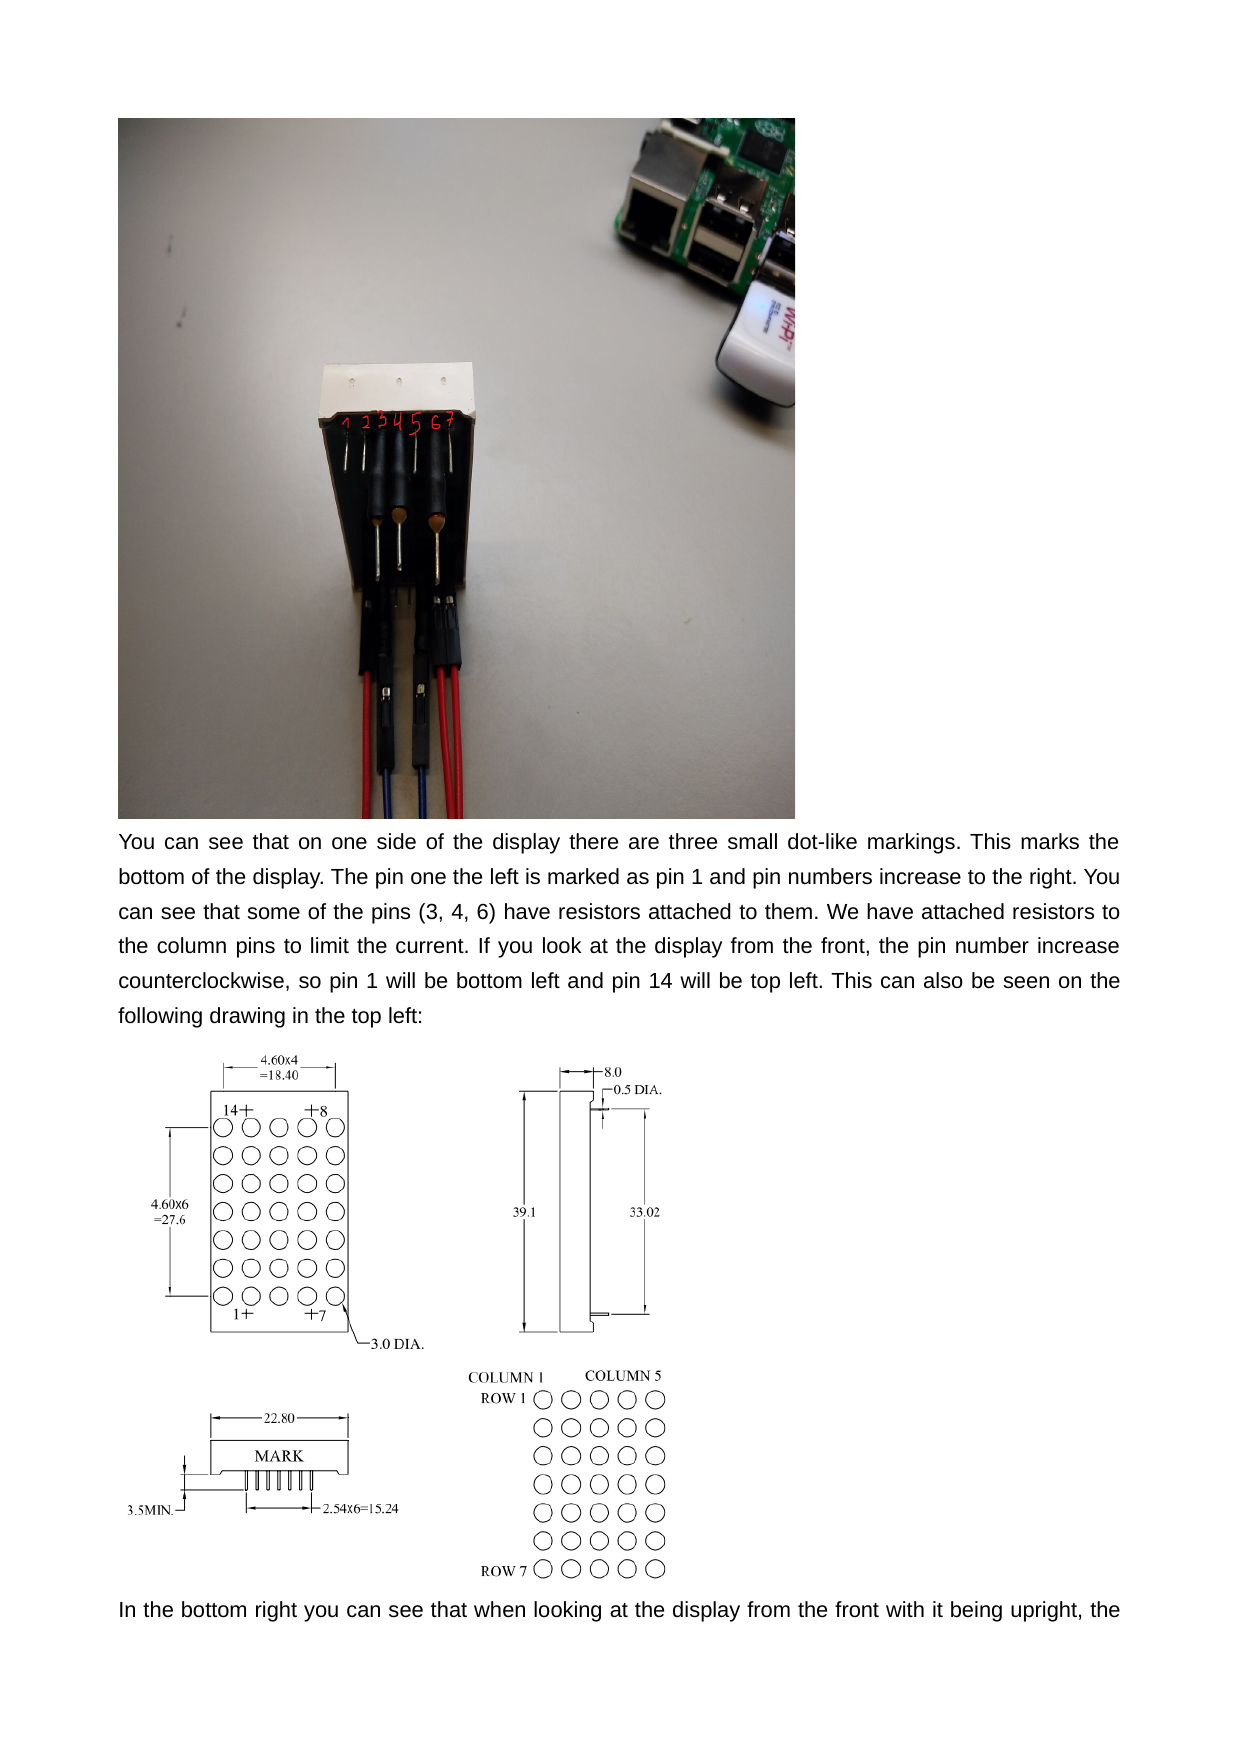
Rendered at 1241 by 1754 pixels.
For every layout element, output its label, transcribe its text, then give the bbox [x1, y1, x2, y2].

text [796, 118, 1122, 818]
text You can see that on one side of the display there are three small dot-like markings. This marks the bottom of the display. The pin one the left is marked as pin 1 and pin numbers increase to the right. You can see that some of the pins (3, 4, 6) have resistors attached to them. We have attached resistors to the column pins to limit the current. If you look at the display from the front, the pin number increase counterclockwise, so pin 1 will be bottom left and pin 14 will be top left. This can also be seen on the following drawing in the top left: [118, 829, 1122, 1028]
picture [118, 1037, 687, 1586]
text In the bottom right you can see that when looking at the display from the front with it being upright, the [118, 1597, 1122, 1622]
picture [118, 118, 796, 819]
